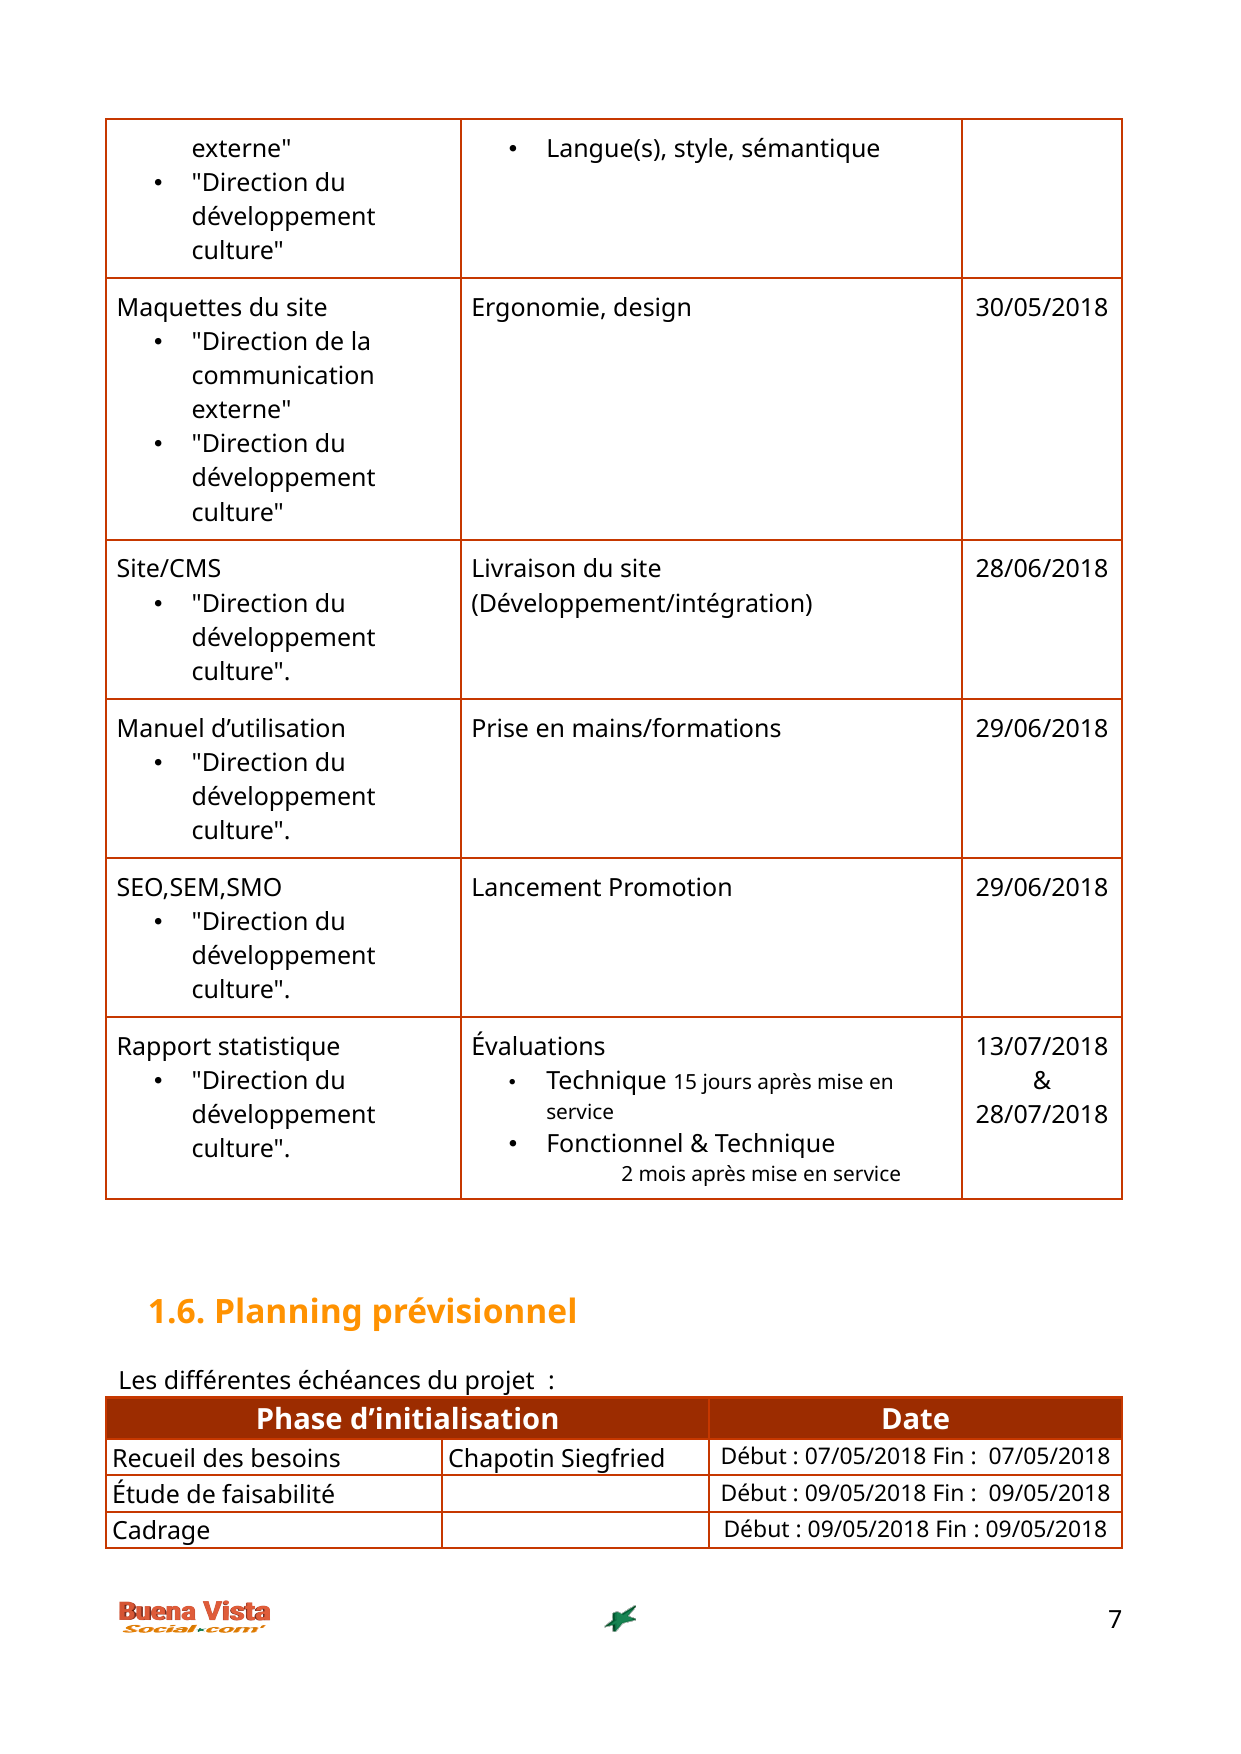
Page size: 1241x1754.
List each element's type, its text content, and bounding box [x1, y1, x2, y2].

table_cell Livraison du site (Développement/intégration) [462, 541, 961, 698]
table_cell Manuel d’utilisation "Direction du développement culture". [107, 700, 460, 857]
table_cell SEO,SEM,SMO "Direction du développement culture". [107, 859, 460, 1016]
table_cell Lancement Promotion [462, 859, 961, 1016]
table_cell Étude de faisabilité [107, 1476, 441, 1511]
table_cell Maquettes du site "Direction de la communication externe" "Direction du développement culture" [107, 279, 460, 539]
picture [604, 1603, 636, 1636]
table_cell 29/06/2018 [963, 700, 1121, 857]
table_cell Recueil des besoins [107, 1440, 441, 1474]
table_cell [443, 1476, 708, 1511]
table_cell Graphique Conception graphique Éditoriale Langue(s), style, sémantique [462, 120, 961, 277]
table_cell Début : 09/05/2018 Fin : 09/05/2018 [710, 1513, 1121, 1547]
table_cell Prise en mains/formations [462, 700, 961, 857]
text Les différentes échéances du projet : [118, 1362, 1122, 1396]
table_header Date [710, 1399, 1121, 1438]
table_cell Chapotin Siegfried [443, 1440, 708, 1474]
table_header Phase d’initialisation [107, 1399, 708, 1438]
picture [118, 1600, 271, 1637]
table_cell 29/06/2018 [963, 859, 1121, 1016]
table_cell Rapport statistique "Direction du développement culture". [107, 1018, 460, 1198]
subtitle 1.6. Planning prévisionnel [148, 1287, 1122, 1333]
table_cell [963, 120, 1121, 277]
table_cell Charte graphique "Direction de la communication externe" "Direction du développement culture" [107, 120, 460, 277]
table_cell 28/06/2018 [963, 541, 1121, 698]
table_cell 30/05/2018 [963, 279, 1121, 539]
table_cell Évaluations Technique 15 jours après mise en service Fonctionnel & Technique 2 mois après mise en service [462, 1018, 961, 1198]
table_cell Ergonomie, design [462, 279, 961, 539]
table_cell Cadrage [107, 1513, 441, 1547]
table_cell Début : 09/05/2018 Fin : 09/05/2018 [710, 1476, 1121, 1511]
table_cell [443, 1513, 708, 1547]
table_cell 13/07/2018 & 28/07/2018 [963, 1018, 1121, 1198]
table_cell Site/CMS "Direction du développement culture". [107, 541, 460, 698]
table_cell Début : 07/05/2018 Fin : 07/05/2018 [710, 1440, 1121, 1474]
